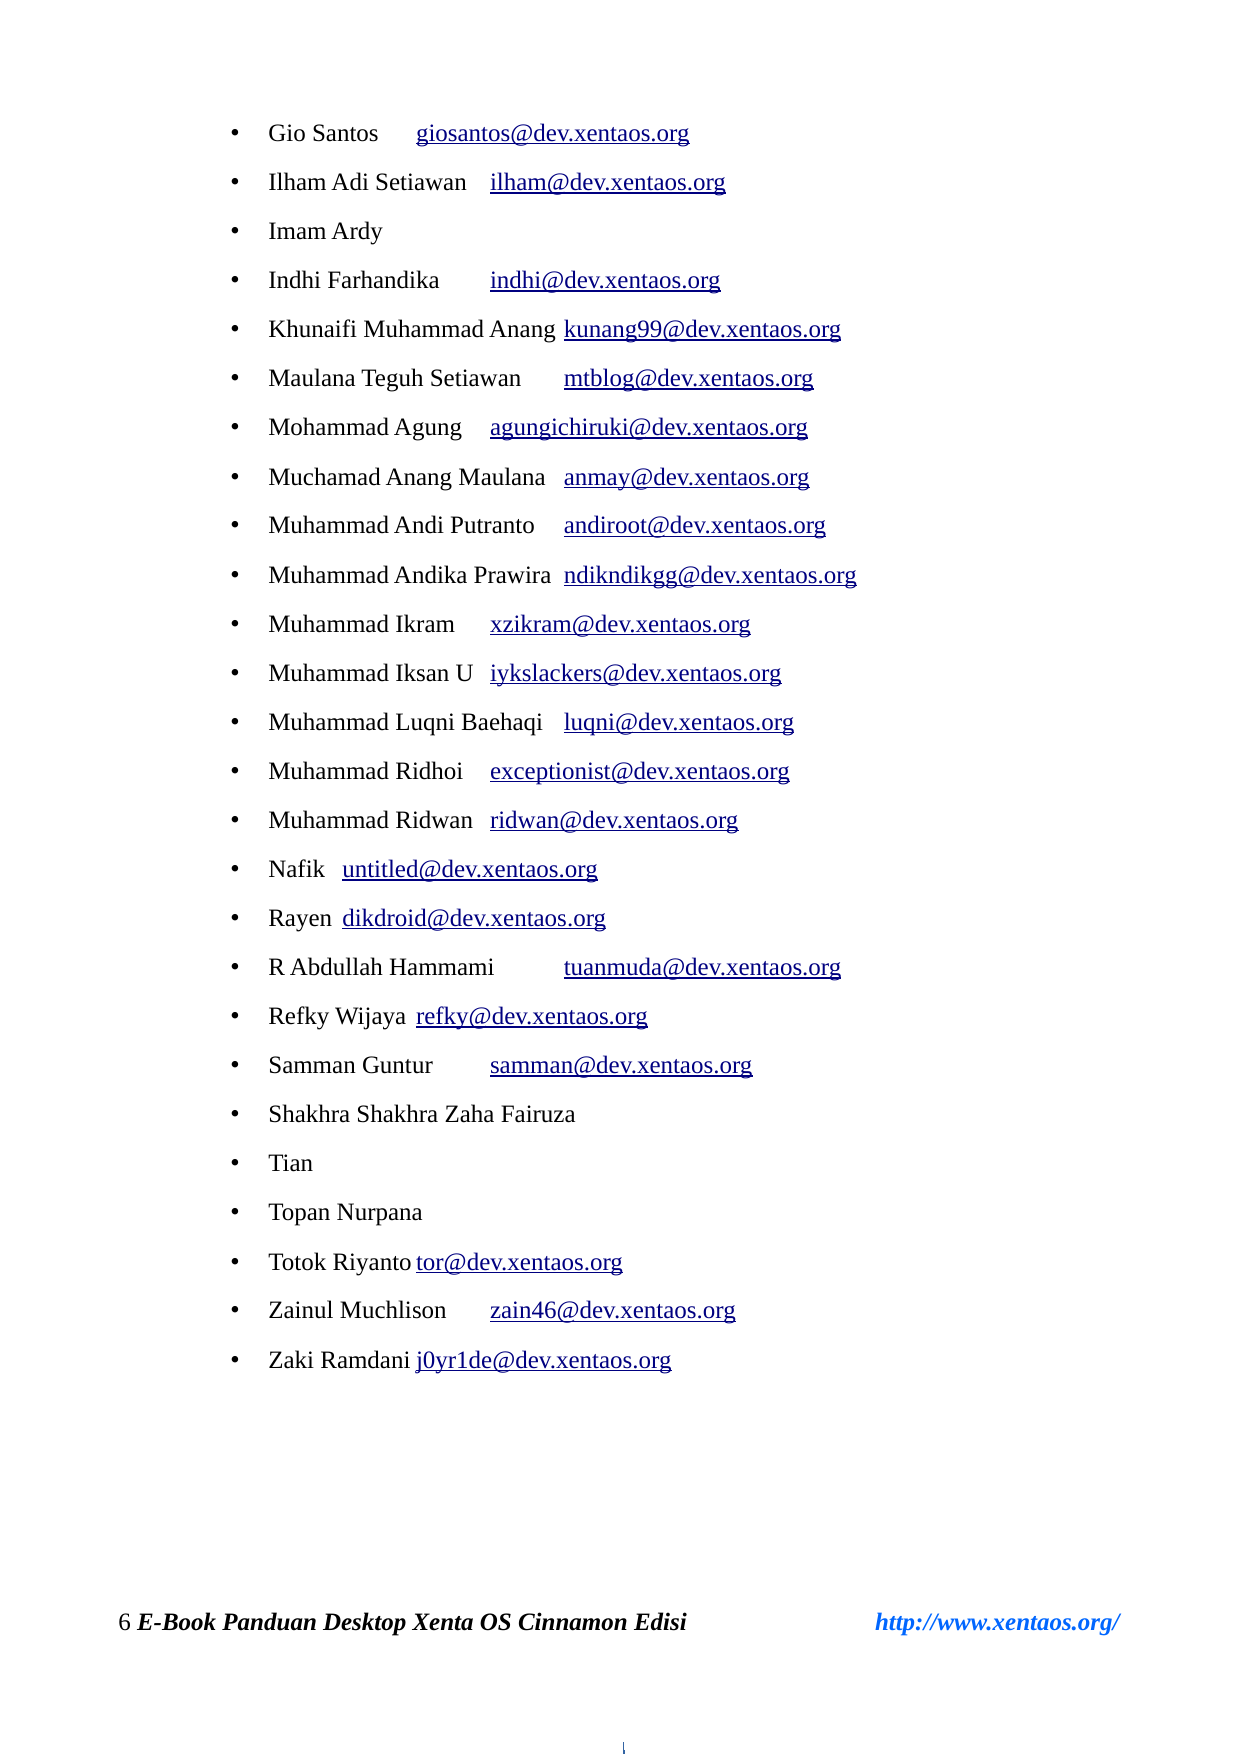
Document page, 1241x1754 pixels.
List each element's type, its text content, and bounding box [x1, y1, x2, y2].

list Muhammad Ridwan ridwan@dev.xentaos.org [231, 805, 1122, 834]
list R Abdullah Hammami tuanmuda@dev.xentaos.org [231, 952, 1122, 981]
list Nafik untitled@dev.xentaos.org [231, 854, 1122, 883]
list Shakhra Shakhra Zaha Fairuza [231, 1099, 1122, 1128]
list Indhi Farhandika indhi@dev.xentaos.org [231, 265, 1122, 294]
list Imam Ardy [231, 216, 1122, 245]
list Topan Nurpana [231, 1197, 1122, 1226]
list Muhammad Andi Putranto andiroot@dev.xentaos.org [231, 511, 1122, 539]
list Muhammad Luqni Baehaqi luqni@dev.xentaos.org [231, 707, 1122, 736]
list Khunaifi Muhammad Anang kunang99@dev.xentaos.org [231, 314, 1122, 343]
list Mohammad Agung agungichiruki@dev.xentaos.org [231, 412, 1122, 441]
list Gio Santos giosantos@dev.xentaos.org [231, 118, 1122, 147]
list Totok Riyanto tor@dev.xentaos.org [231, 1247, 1122, 1275]
list Muhammad Iksan U iykslackers@dev.xentaos.org [231, 658, 1122, 687]
list Rayen dikdroid@dev.xentaos.org [231, 903, 1122, 932]
list Tian [231, 1148, 1122, 1177]
list Ilham Adi Setiawan ilham@dev.xentaos.org [231, 167, 1122, 196]
list Zaki Ramdani j0yr1de@dev.xentaos.org [231, 1345, 1122, 1373]
list Muhammad Ikram xzikram@dev.xentaos.org [231, 609, 1122, 637]
list Muhammad Andika Prawira ndikndikgg@dev.xentaos.org [231, 560, 1122, 588]
list Muchamad Anang Maulana anmay@dev.xentaos.org [231, 462, 1122, 490]
list Muhammad Ridhoi exceptionist@dev.xentaos.org [231, 756, 1122, 785]
list Refky Wijaya refky@dev.xentaos.org [231, 1001, 1122, 1030]
list Samman Guntur samman@dev.xentaos.org [231, 1050, 1122, 1079]
list Zainul Muchlison zain46@dev.xentaos.org [231, 1296, 1122, 1324]
list Maulana Teguh Setiawan mtblog@dev.xentaos.org [231, 363, 1122, 392]
